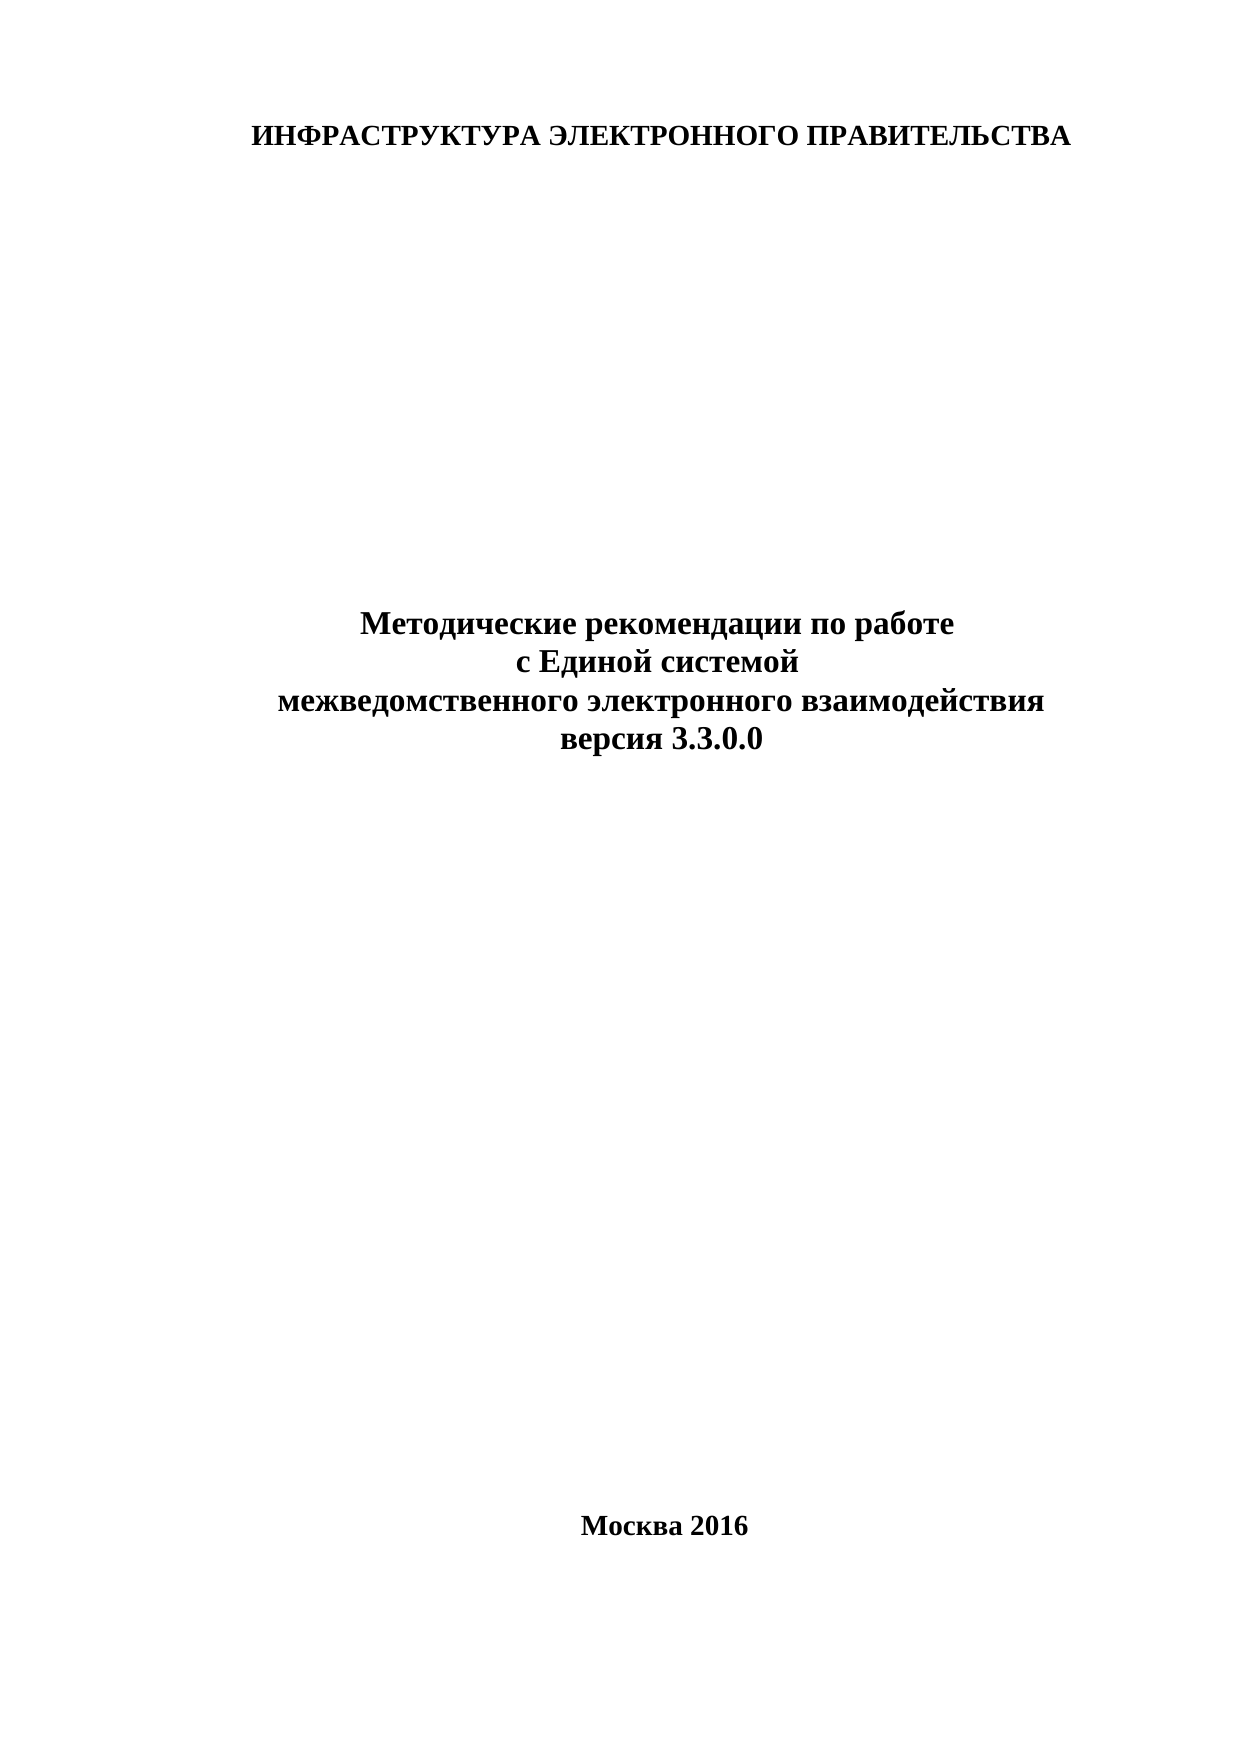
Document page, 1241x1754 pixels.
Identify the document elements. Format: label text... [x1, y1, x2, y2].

text ИНФРАСТРУКТУРА ЭЛЕКТРОННОГО ПРАВИТЕЛЬСТВА [177, 118, 1145, 152]
text Москва 2016 [177, 1508, 1152, 1542]
text Методические рекомендации по работе с Единой системой межведомственного электронного взаимодействия версия 3.3.0.0 [177, 603, 1145, 756]
